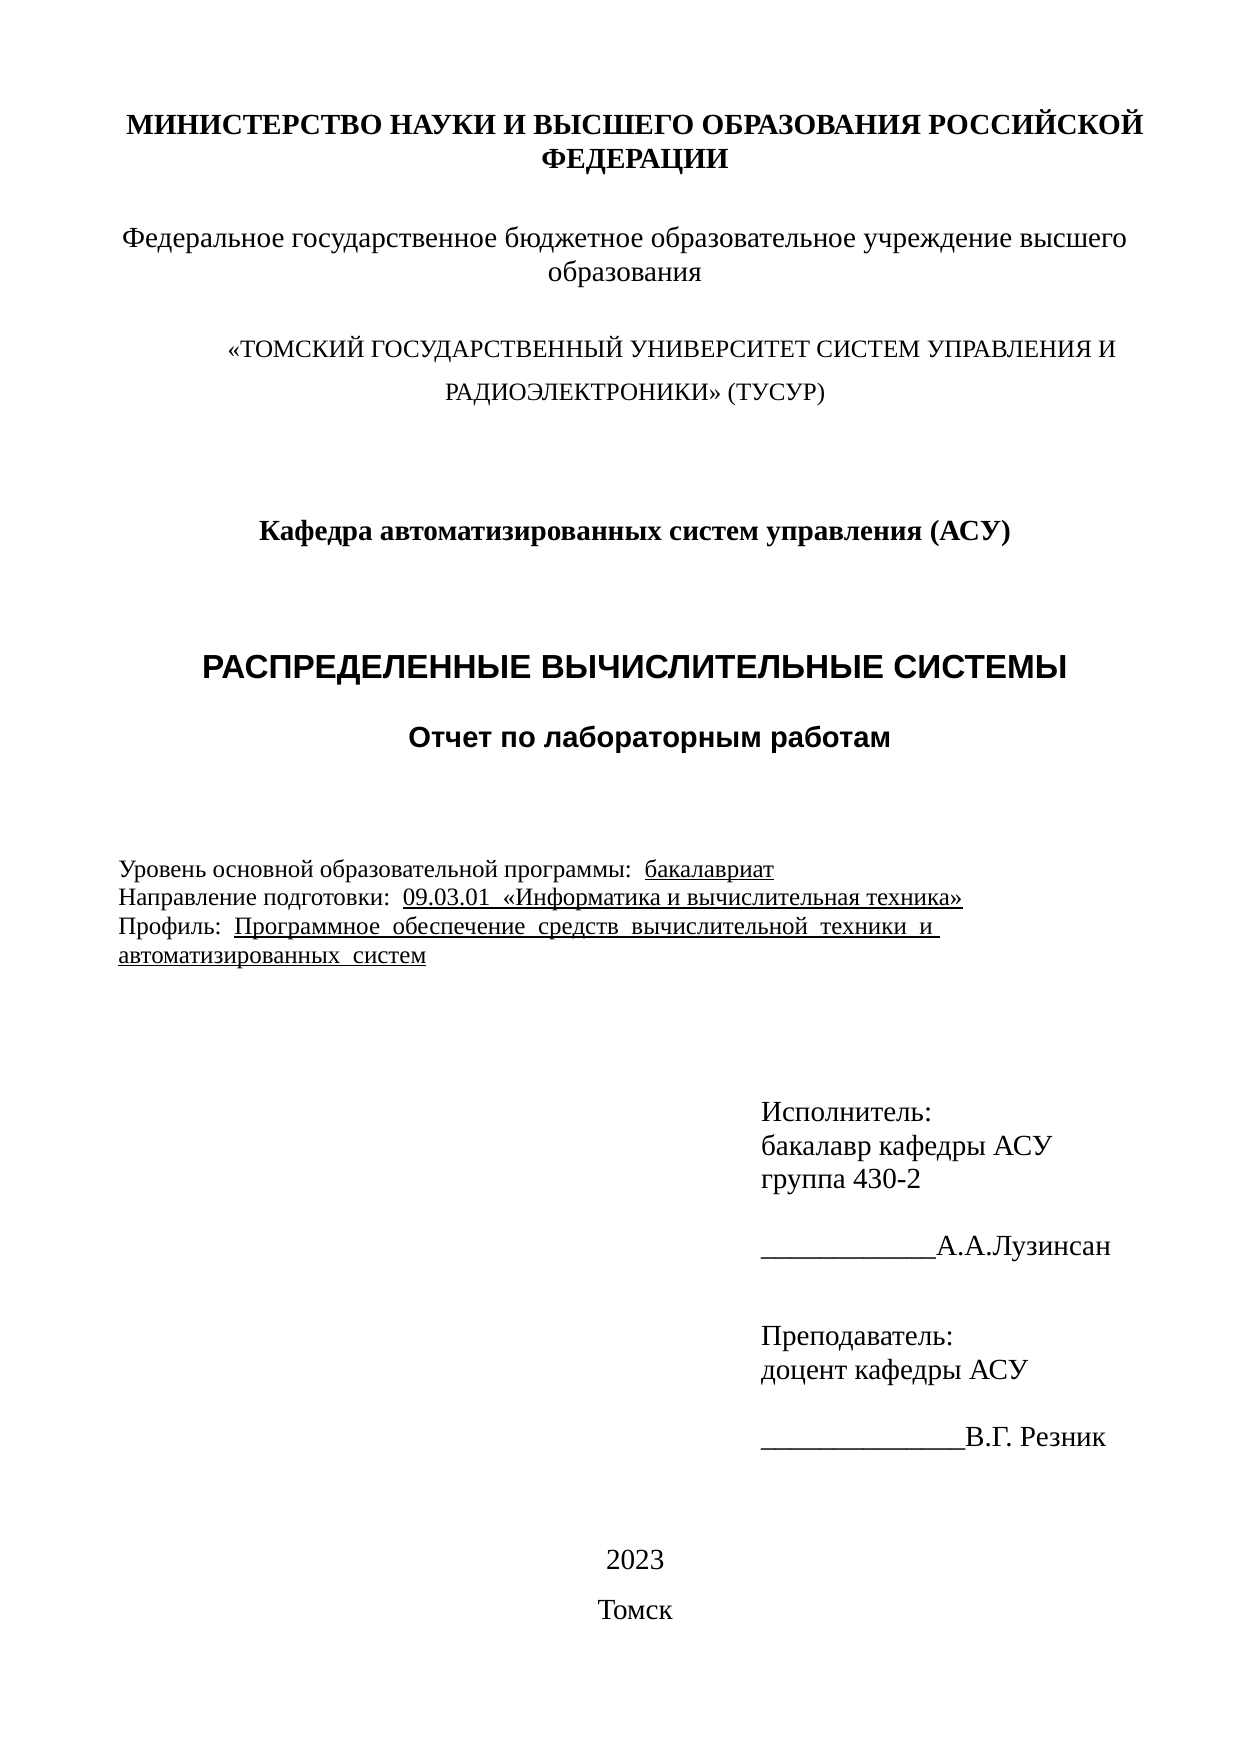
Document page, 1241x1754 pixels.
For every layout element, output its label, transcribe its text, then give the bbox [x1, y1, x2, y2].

text Уровень основной образовательной программы: бакалавриат Направление подготовки: 09.03.01 «Информатика и вычислительная техника» [118, 854, 1152, 911]
table_header [118, 1089, 755, 1268]
text МИНИСТЕРСТВО НАУКИ И ВЫСШЕГО ОБРАЗОВАНИЯ РОССИЙСКОЙ ФЕДЕРАЦИИ [118, 107, 1152, 174]
text «ТОМСКИЙ ГОСУДАРСТВЕННЫЙ УНИВЕРСИТЕТ СИСТЕМ УПРАВЛЕНИЯ И РАДИОЭЛЕКТРОНИКИ» (ТУСУР) [118, 334, 1152, 406]
text Томск [118, 1592, 1152, 1626]
text РАСПРЕДЕЛЕННЫЕ ВЫЧИСЛИТЕЛЬНЫЕ СИСТЕМЫ [118, 648, 1152, 686]
text Федеральное государственное бюджетное образовательное учреждение высшего образования [118, 221, 1131, 288]
table_cell Преподаватель: доцент кафедры АСУ ______________В.Г. Резник [755, 1313, 1122, 1458]
text Профиль: Программное обеспечение средств вычислительной техники и автоматизированных систем [118, 911, 1152, 969]
text Кафедра автоматизированных систем управления (АСУ) [118, 513, 1152, 547]
text 2023 [118, 1542, 1152, 1576]
table_cell [755, 1268, 1122, 1313]
table_header Исполнитель: бакалавр кафедры АСУ группа 430-2 ____________А.А.Лузинсан [755, 1089, 1122, 1268]
text Отчет по лабораторным работам [148, 719, 1152, 753]
table_cell [118, 1268, 755, 1313]
table_cell [118, 1313, 755, 1458]
